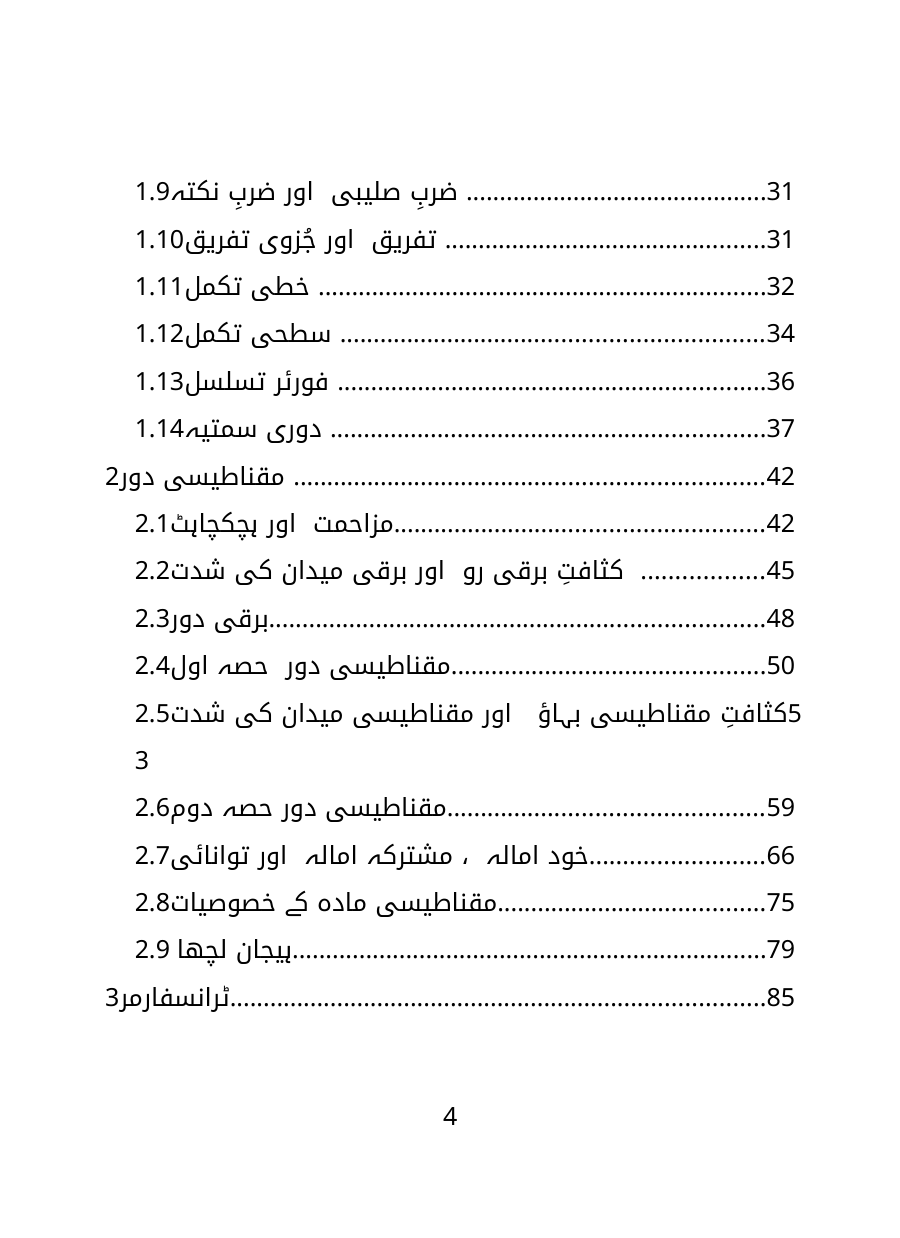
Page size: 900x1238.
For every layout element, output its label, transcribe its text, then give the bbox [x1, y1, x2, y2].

text 3ٹرانسفارمر 85 [105, 974, 795, 1022]
text 2.3برقی دور 48 [134, 595, 795, 642]
text 2.1مزاحمت اور ہچکچاہٹ 42 [134, 500, 795, 548]
text 1.14دوری سمتیہ 37 [134, 406, 795, 453]
text 2.7خود امالہ ، مشترکہ امالہ اور توانائی 66 [134, 832, 795, 879]
text 1.11خطی تکمل 32 [134, 263, 795, 311]
text 1.10تفریق اور جُزوی تفریق 31 [134, 216, 795, 263]
text 2.6مقناطیسی دور حصہ دوم 59 [134, 785, 795, 832]
text 2مقناطیسی دور 42 [105, 453, 795, 500]
text 1.12سطحی تکمل 34 [134, 311, 795, 358]
text 2.8مقناطیسی مادہ کے خصوصیات 75 [134, 879, 795, 927]
text 1.9ضربِ صلیبی اور ضربِ نکتہ 31 [134, 168, 795, 216]
text 1.13فورئر تسلسل 36 [134, 358, 795, 406]
text 2.4مقناطیسی دور حصہ اول 50 [134, 642, 795, 690]
text 2.2کثافتِ برقی رو اور برقی میدان کی شدت 45 [134, 548, 795, 595]
text 2.9 ہیجان لچھا 79 [134, 927, 795, 974]
text 2.5کثافتِ مقناطیسی بہاؤ اور مقناطیسی میدان کی شدت 53 [134, 690, 795, 785]
